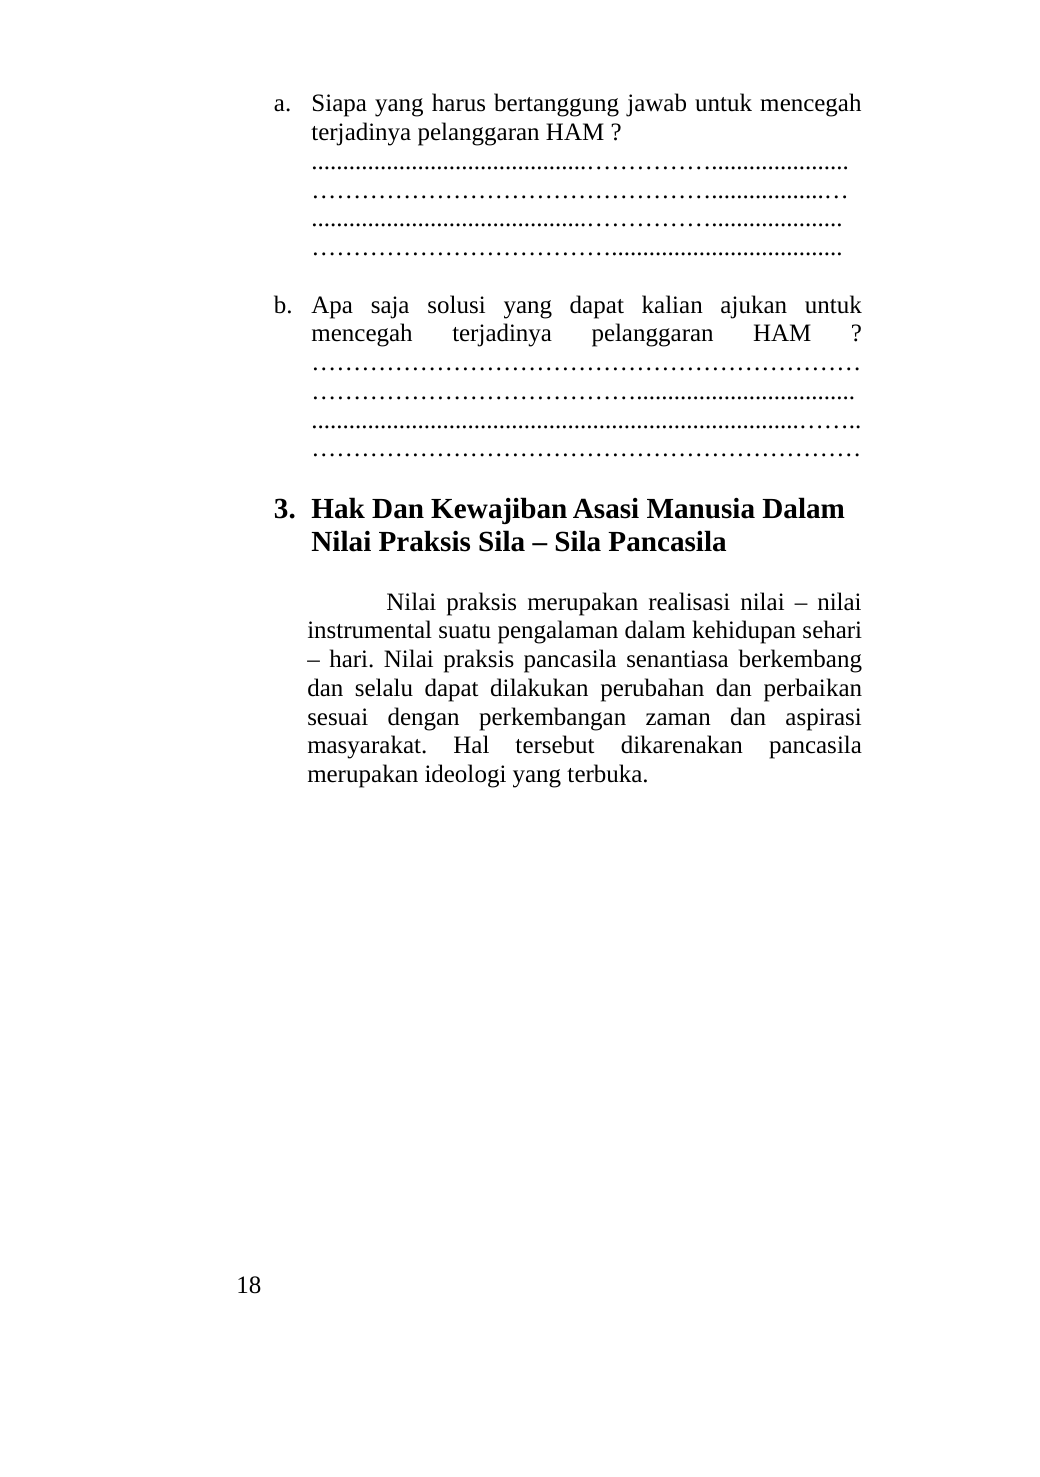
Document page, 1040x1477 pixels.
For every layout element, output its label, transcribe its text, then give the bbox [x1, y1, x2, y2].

list Apa saja solusi yang dapat kalian ajukan untuk mencegah terjadinya pelanggaran HAM ?……………………………………………………………………………………………................................... [274, 290, 862, 405]
list ............................................…………….....................………………………………..................................... [274, 203, 862, 261]
list ..............................................................................……..………………………………………………………… [274, 405, 862, 462]
list ............................................……………......................…………………………………………..................… [274, 146, 862, 203]
text Nilai praksis merupakan realisasi nilai – nilai instrumental suatu pengalaman dalam kehidupan sehari – hari. Nilai praksis pancasila senantiasa berkembang dan selalu dapat dilakukan perubahan dan perbaikan sesuai dengan perkembangan zaman dan aspirasi masyarakat. Hal tersebut dikarenakan pancasila merupakan ideologi yang terbuka. [307, 587, 862, 788]
list Siapa yang harus bertanggung jawab untuk mencegah terjadinya pelanggaran HAM ? [274, 88, 862, 146]
list Hak Dan Kewajiban Asasi Manusia Dalam Nilai Praksis Sila – Sila Pancasila [274, 491, 862, 558]
